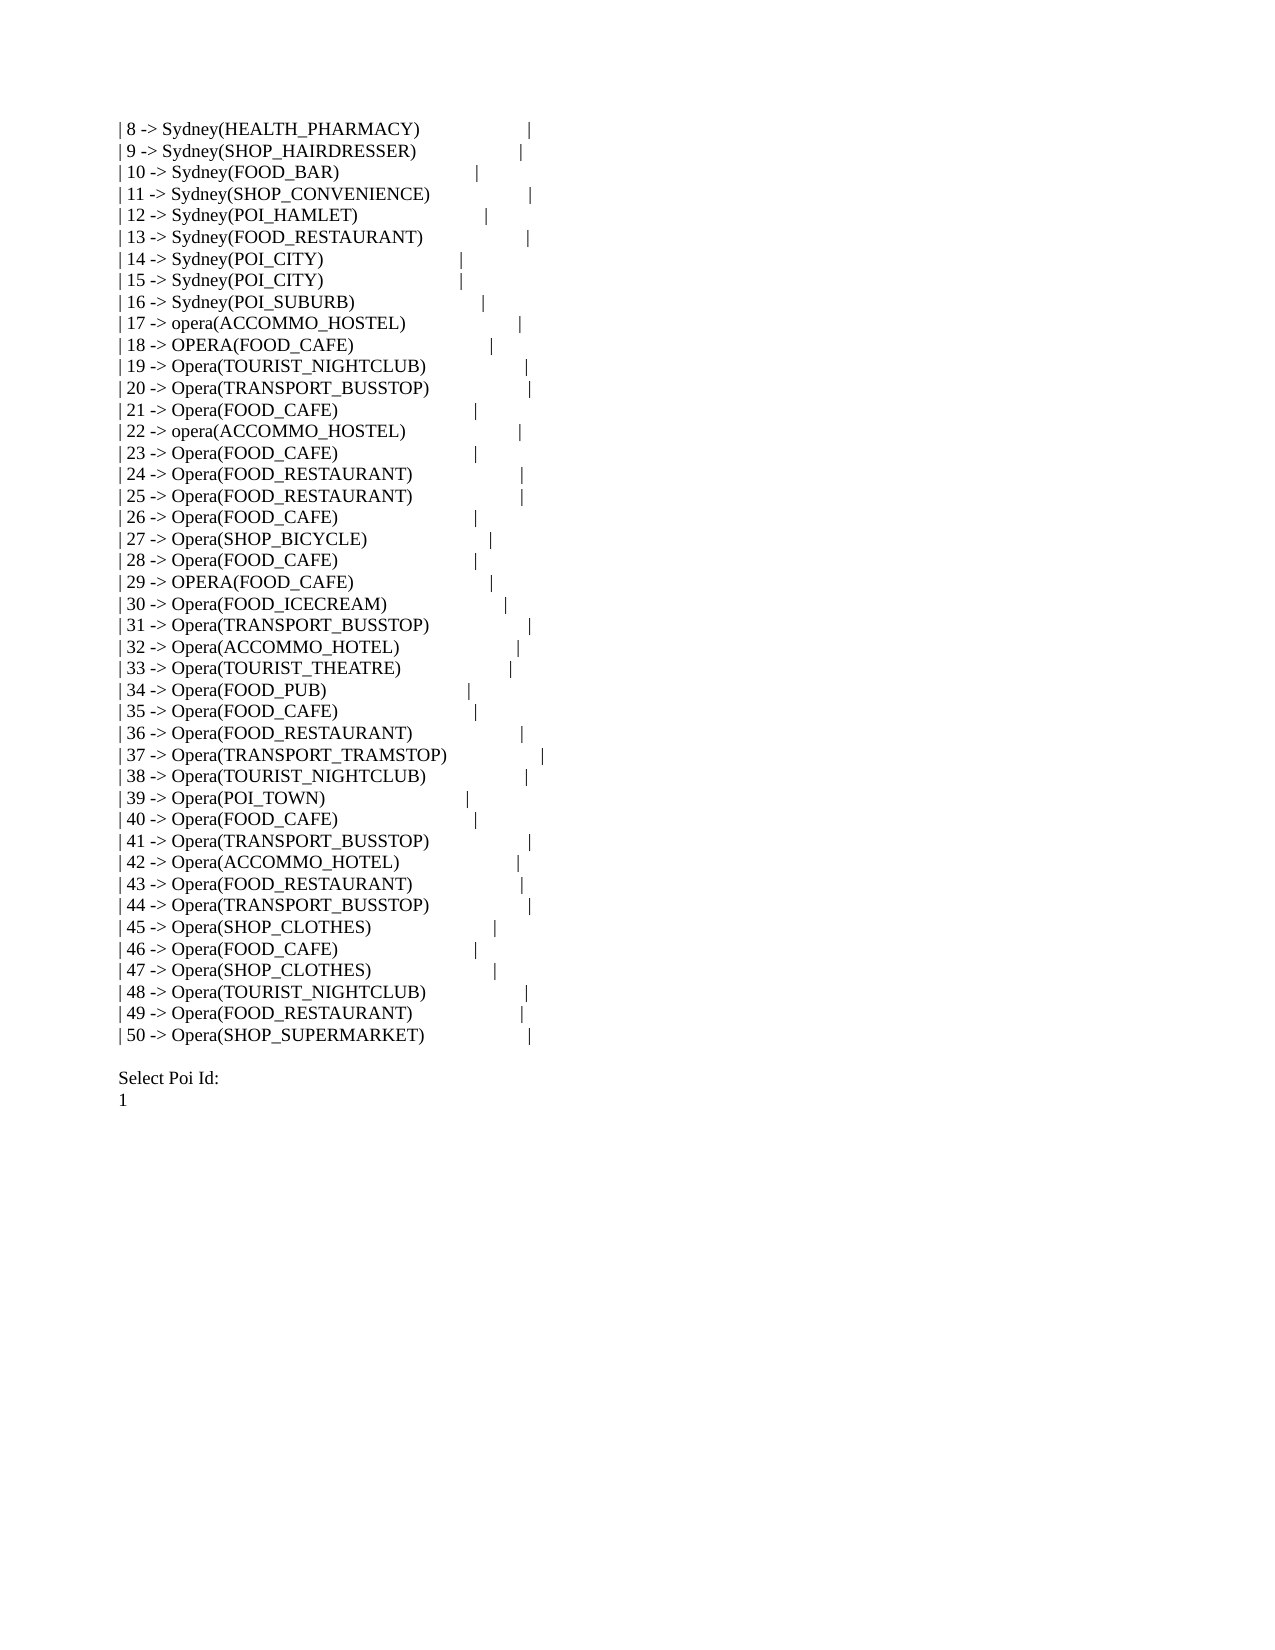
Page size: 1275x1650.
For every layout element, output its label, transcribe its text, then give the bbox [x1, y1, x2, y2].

text | 39 -> Opera(POI_TOWN) | [118, 787, 1157, 808]
text | 22 -> opera(ACCOMMO_HOSTEL) | [118, 420, 1157, 442]
text | 19 -> Opera(TOURIST_NIGHTCLUB) | [118, 355, 1157, 377]
text | 50 -> Opera(SHOP_SUPERMARKET) | [118, 1024, 1157, 1045]
text Select Poi Id: [118, 1067, 1157, 1088]
text | 45 -> Opera(SHOP_CLOTHES) | [118, 916, 1157, 937]
text | 26 -> Opera(FOOD_CAFE) | [118, 506, 1157, 528]
text | 38 -> Opera(TOURIST_NIGHTCLUB) | [118, 765, 1157, 787]
text | 43 -> Opera(FOOD_RESTAURANT) | [118, 873, 1157, 894]
text | 25 -> Opera(FOOD_RESTAURANT) | [118, 485, 1157, 506]
text | 35 -> Opera(FOOD_CAFE) | [118, 700, 1157, 722]
text | 47 -> Opera(SHOP_CLOTHES) | [118, 959, 1157, 981]
text | 8 -> Sydney(HEALTH_PHARMACY) | [118, 118, 1157, 140]
text | 12 -> Sydney(POI_HAMLET) | [118, 204, 1157, 226]
text | 32 -> Opera(ACCOMMO_HOTEL) | [118, 636, 1157, 657]
text | 41 -> Opera(TRANSPORT_BUSSTOP) | [118, 830, 1157, 851]
text | 17 -> opera(ACCOMMO_HOSTEL) | [118, 312, 1157, 334]
text 1 [118, 1088, 1157, 1110]
text | 10 -> Sydney(FOOD_BAR) | [118, 161, 1157, 183]
text | 34 -> Opera(FOOD_PUB) | [118, 679, 1157, 700]
text | 37 -> Opera(TRANSPORT_TRAMSTOP) | [118, 743, 1157, 765]
text | 44 -> Opera(TRANSPORT_BUSSTOP) | [118, 894, 1157, 916]
text | 27 -> Opera(SHOP_BICYCLE) | [118, 528, 1157, 549]
text | 30 -> Opera(FOOD_ICECREAM) | [118, 592, 1157, 614]
text | 24 -> Opera(FOOD_RESTAURANT) | [118, 463, 1157, 485]
text | 31 -> Opera(TRANSPORT_BUSSTOP) | [118, 614, 1157, 636]
text | 23 -> Opera(FOOD_CAFE) | [118, 442, 1157, 463]
text | 46 -> Opera(FOOD_CAFE) | [118, 937, 1157, 959]
text | 9 -> Sydney(SHOP_HAIRDRESSER) | [118, 140, 1157, 161]
text | 15 -> Sydney(POI_CITY) | [118, 269, 1157, 291]
text | 14 -> Sydney(POI_CITY) | [118, 247, 1157, 269]
text | 21 -> Opera(FOOD_CAFE) | [118, 398, 1157, 420]
text | 33 -> Opera(TOURIST_THEATRE) | [118, 657, 1157, 679]
text | 36 -> Opera(FOOD_RESTAURANT) | [118, 722, 1157, 743]
text | 20 -> Opera(TRANSPORT_BUSSTOP) | [118, 377, 1157, 398]
text | 48 -> Opera(TOURIST_NIGHTCLUB) | [118, 981, 1157, 1002]
text | 40 -> Opera(FOOD_CAFE) | [118, 808, 1157, 830]
text | 42 -> Opera(ACCOMMO_HOTEL) | [118, 851, 1157, 873]
text | 18 -> OPERA(FOOD_CAFE) | [118, 334, 1157, 355]
text | 28 -> Opera(FOOD_CAFE) | [118, 549, 1157, 571]
text | 13 -> Sydney(FOOD_RESTAURANT) | [118, 226, 1157, 247]
text | 11 -> Sydney(SHOP_CONVENIENCE) | [118, 183, 1157, 204]
text | 29 -> OPERA(FOOD_CAFE) | [118, 571, 1157, 592]
text | 16 -> Sydney(POI_SUBURB) | [118, 291, 1157, 312]
text | 49 -> Opera(FOOD_RESTAURANT) | [118, 1002, 1157, 1024]
